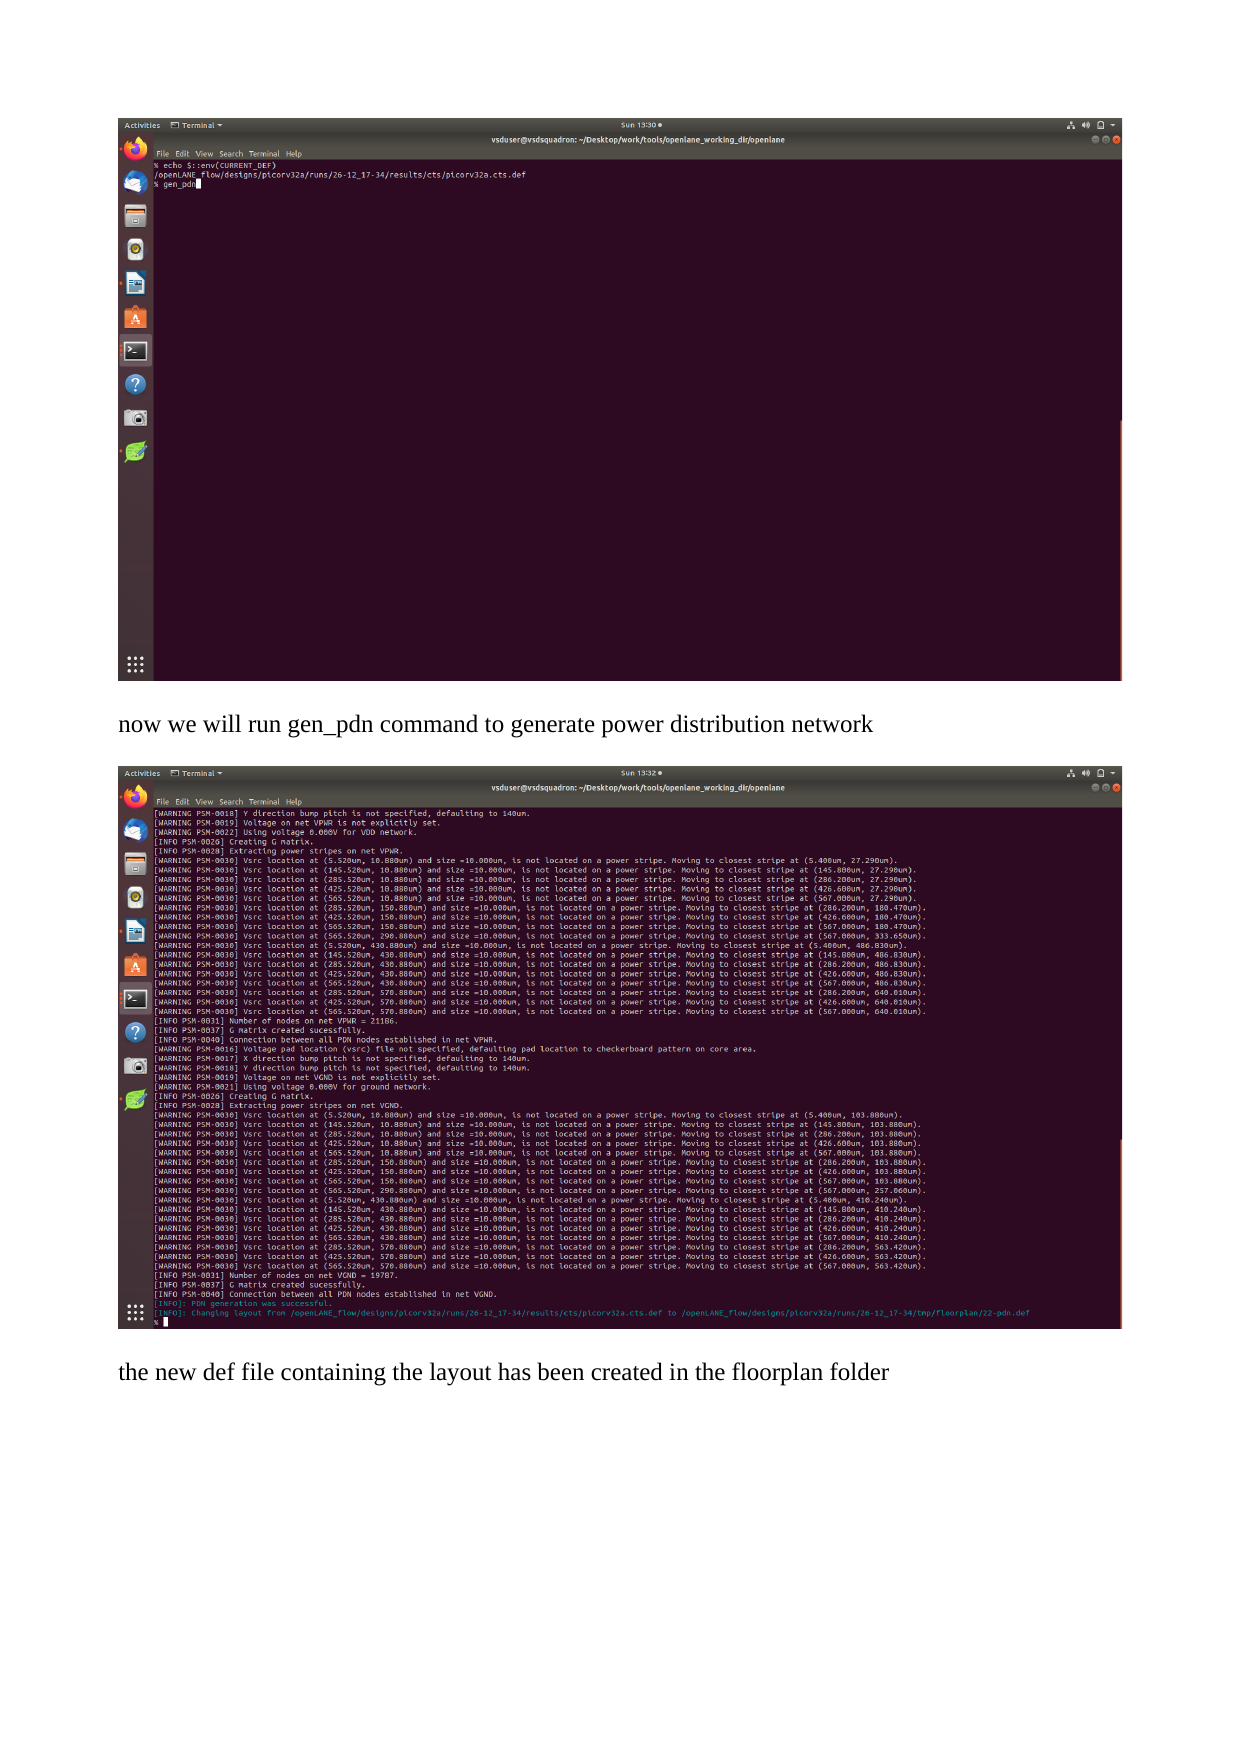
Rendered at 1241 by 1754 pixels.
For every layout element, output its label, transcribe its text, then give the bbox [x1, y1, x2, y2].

text the new def file containing the layout has been created in the floorplan folder [118, 1357, 1122, 1386]
picture [118, 118, 1123, 681]
picture [118, 766, 1123, 1329]
text now we will run gen_pdn command to generate power distribution network [118, 709, 1122, 738]
